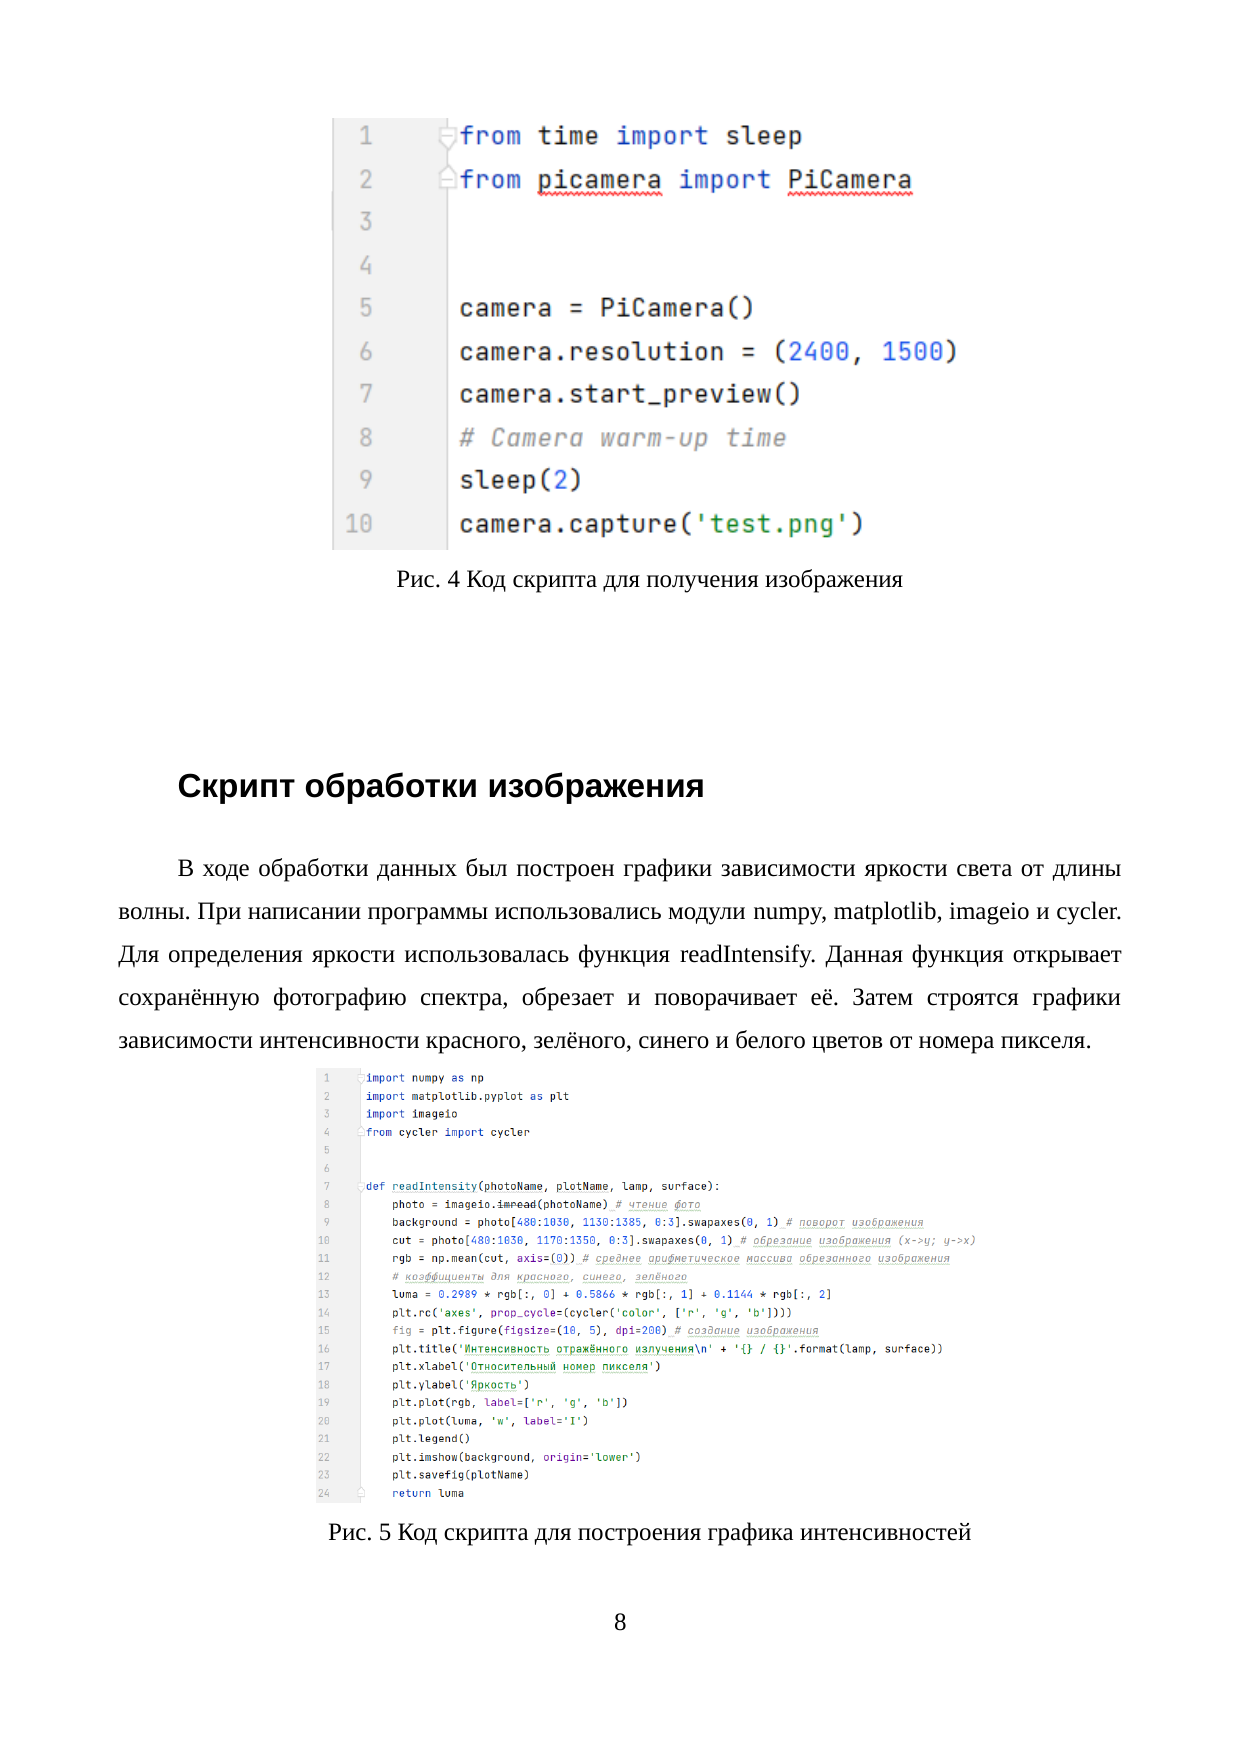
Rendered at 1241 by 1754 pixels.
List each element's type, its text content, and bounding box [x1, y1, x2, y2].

text Рис. 5 Код скрипта для построения графика интенсивностей [118, 1517, 1122, 1546]
text В ходе обработки данных был построен графики зависимости яркости света от длины волны. При написании программы использовались модули numpy, matplotlib, imageio и cycler. Для определения яркости использовалась функция readIntensify. Данная функция открывает сохранённую фотографию спектра, обрезает и поворачивает её. Затем строятся графики зависимости интенсивности красного, зелёного, синего и белого цветов от номера пикселя. [118, 853, 1122, 1054]
text Рис. 4 Код скрипта для получения изображения [118, 564, 1122, 592]
picture [316, 1068, 984, 1503]
picture [331, 118, 968, 550]
subtitle Скрипт обработки изображения [118, 766, 1122, 804]
